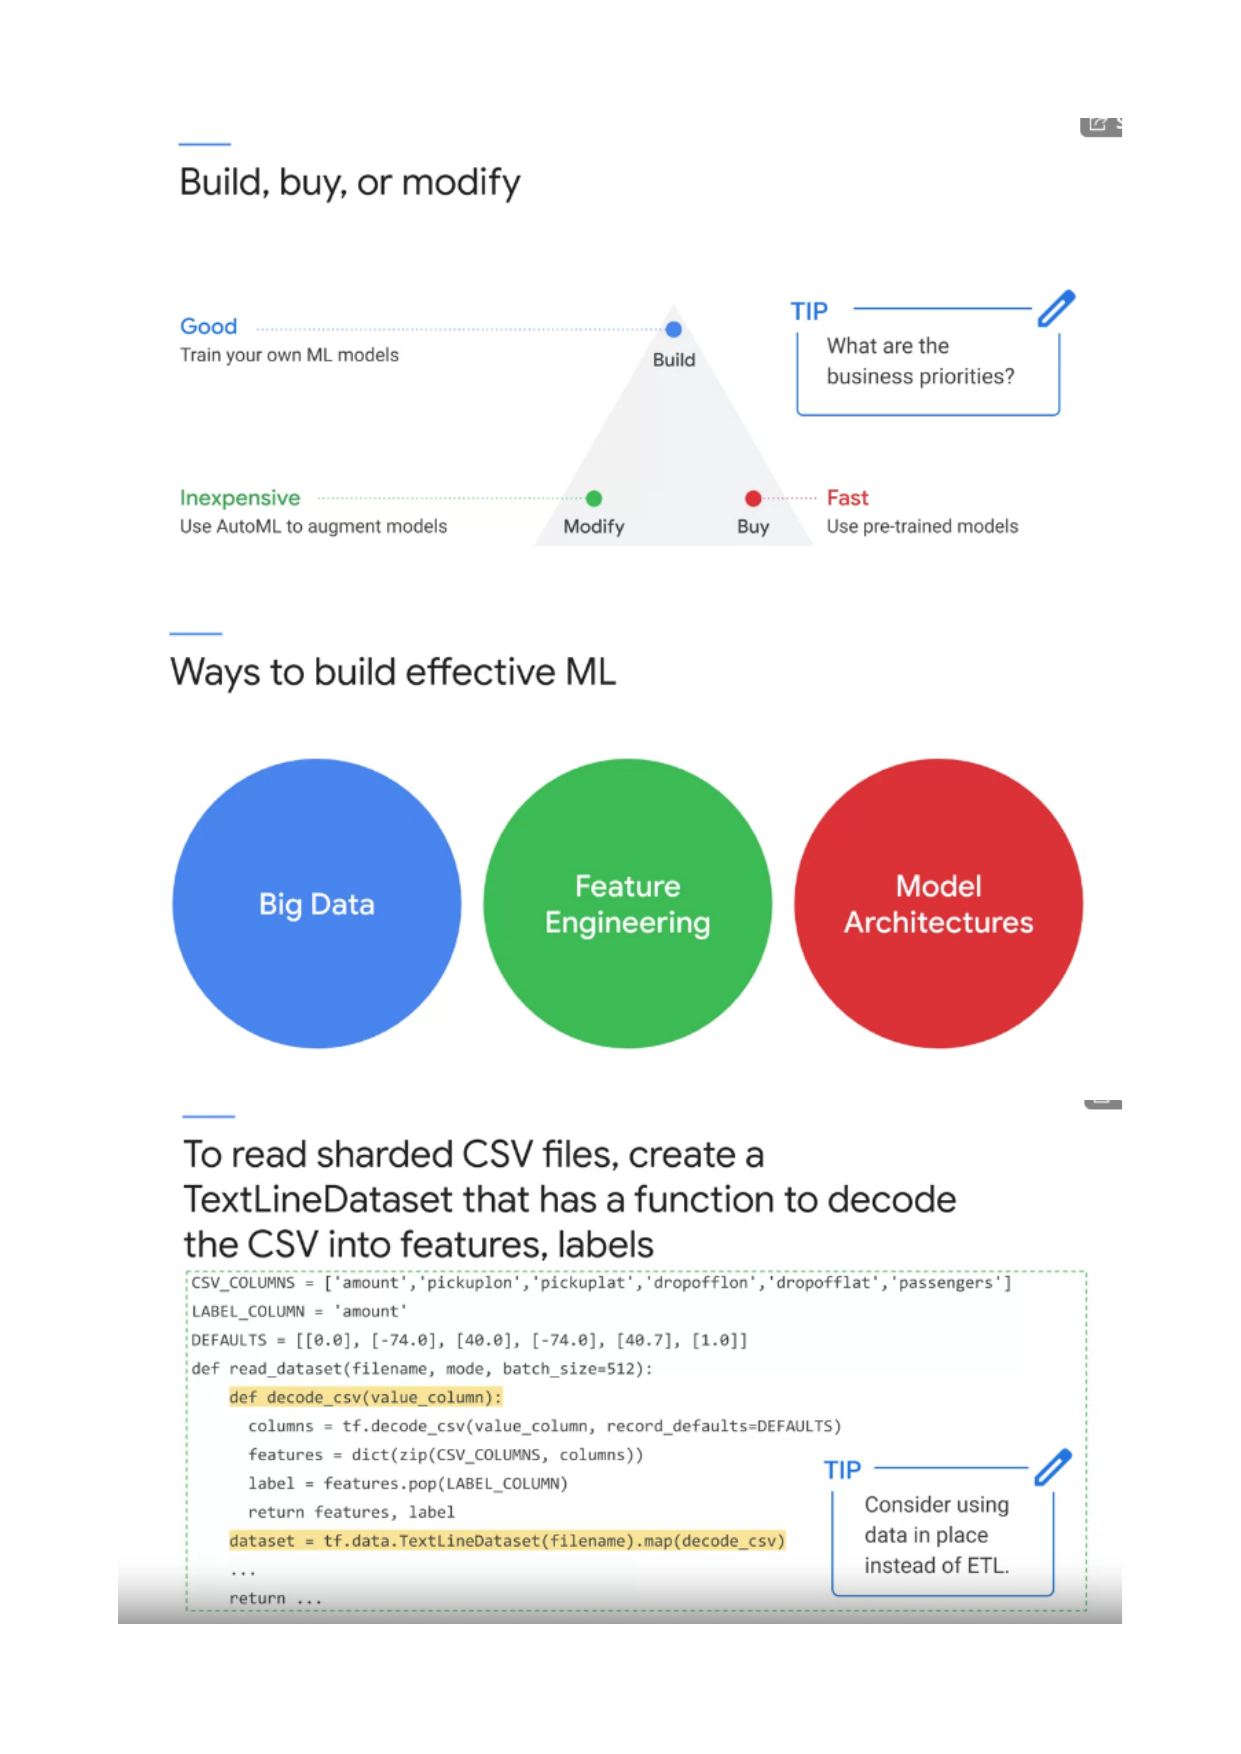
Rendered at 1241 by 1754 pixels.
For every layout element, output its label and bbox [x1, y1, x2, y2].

picture [118, 1100, 1123, 1624]
picture [118, 118, 1123, 583]
picture [118, 611, 1123, 1072]
